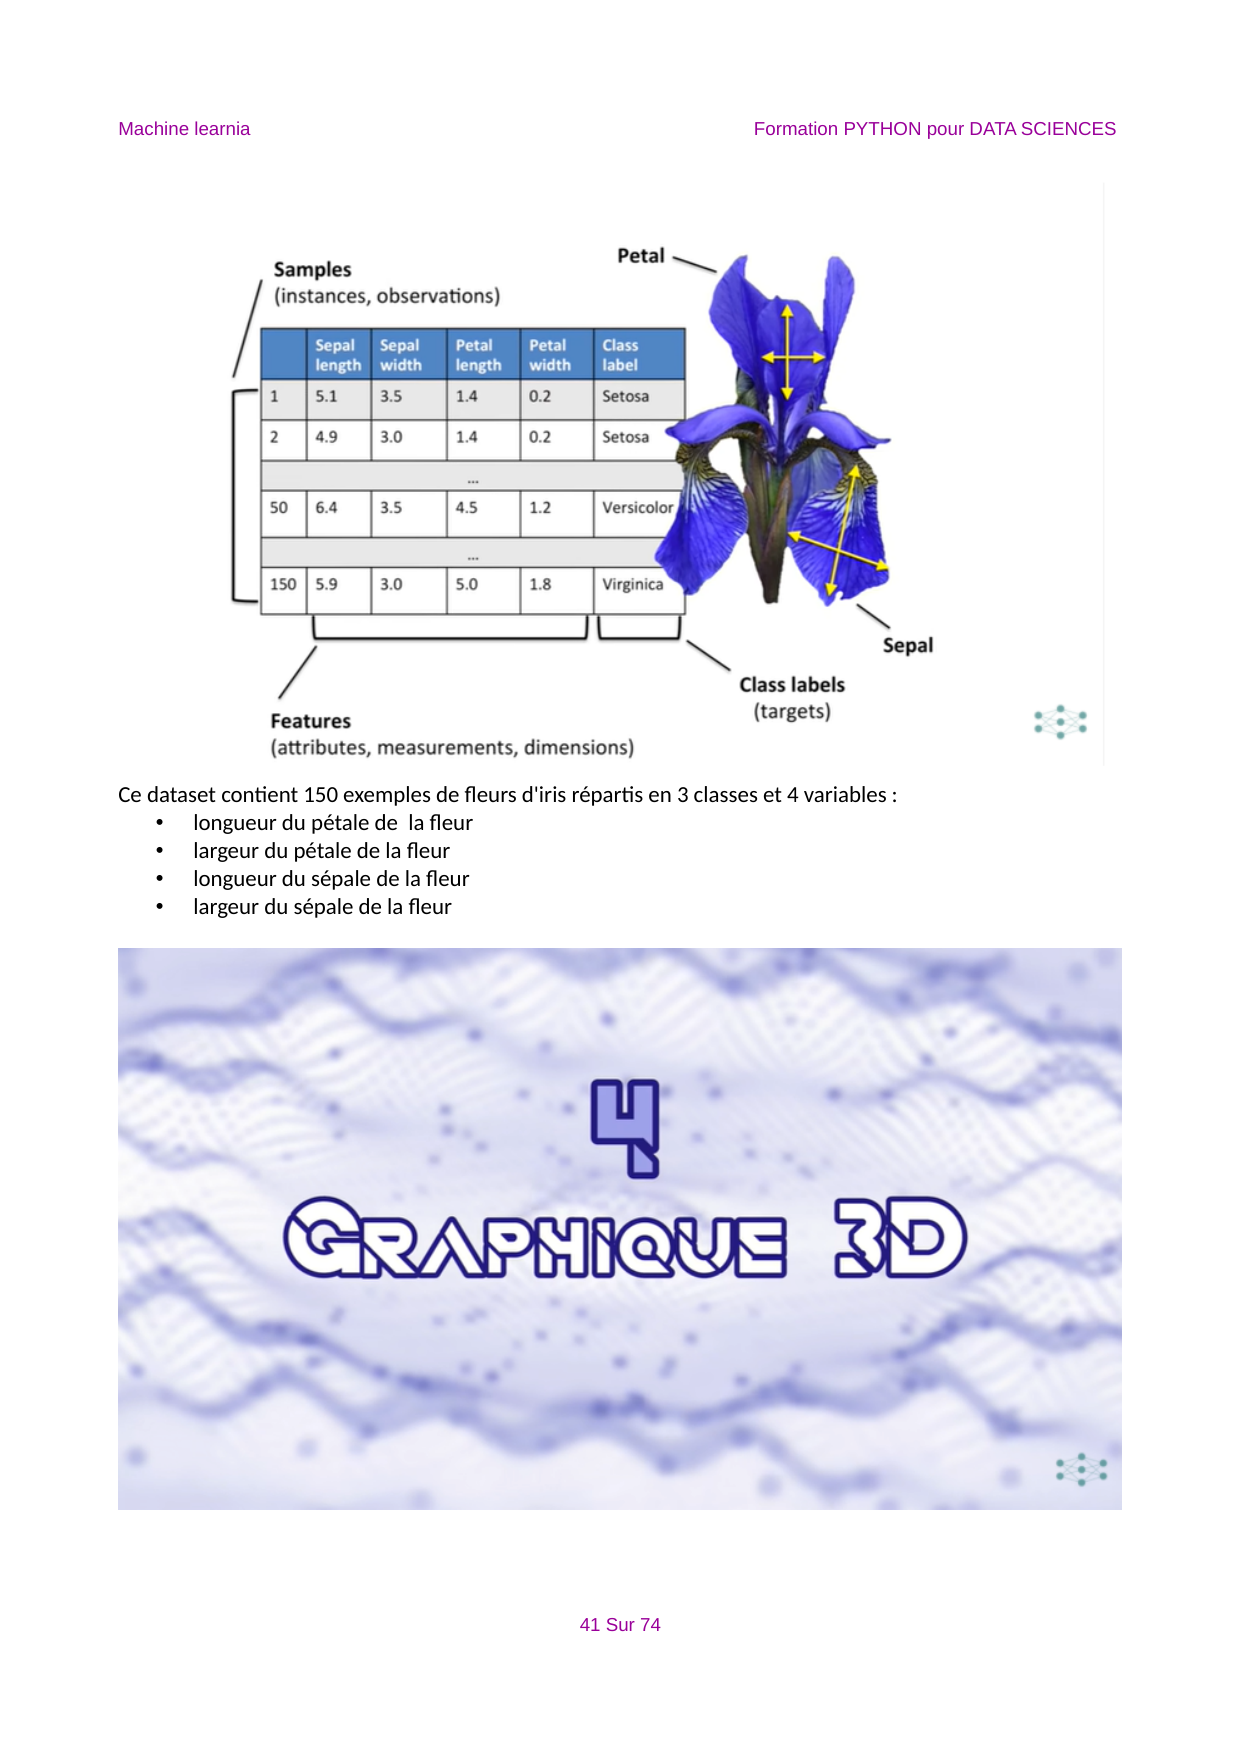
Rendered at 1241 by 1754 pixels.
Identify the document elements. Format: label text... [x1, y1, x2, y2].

picture [118, 948, 1122, 1510]
list largeur du pétale de la fleur [156, 836, 1122, 864]
text Ce dataset contient 150 exemples de fleurs d'iris répartis en 3 classes et 4 variables : [118, 781, 1122, 808]
list longueur du pétale de la fleur [156, 808, 1122, 836]
picture [118, 169, 1122, 781]
list largeur du sépale de la fleur [156, 892, 1122, 920]
list longueur du sépale de la fleur [156, 864, 1122, 892]
